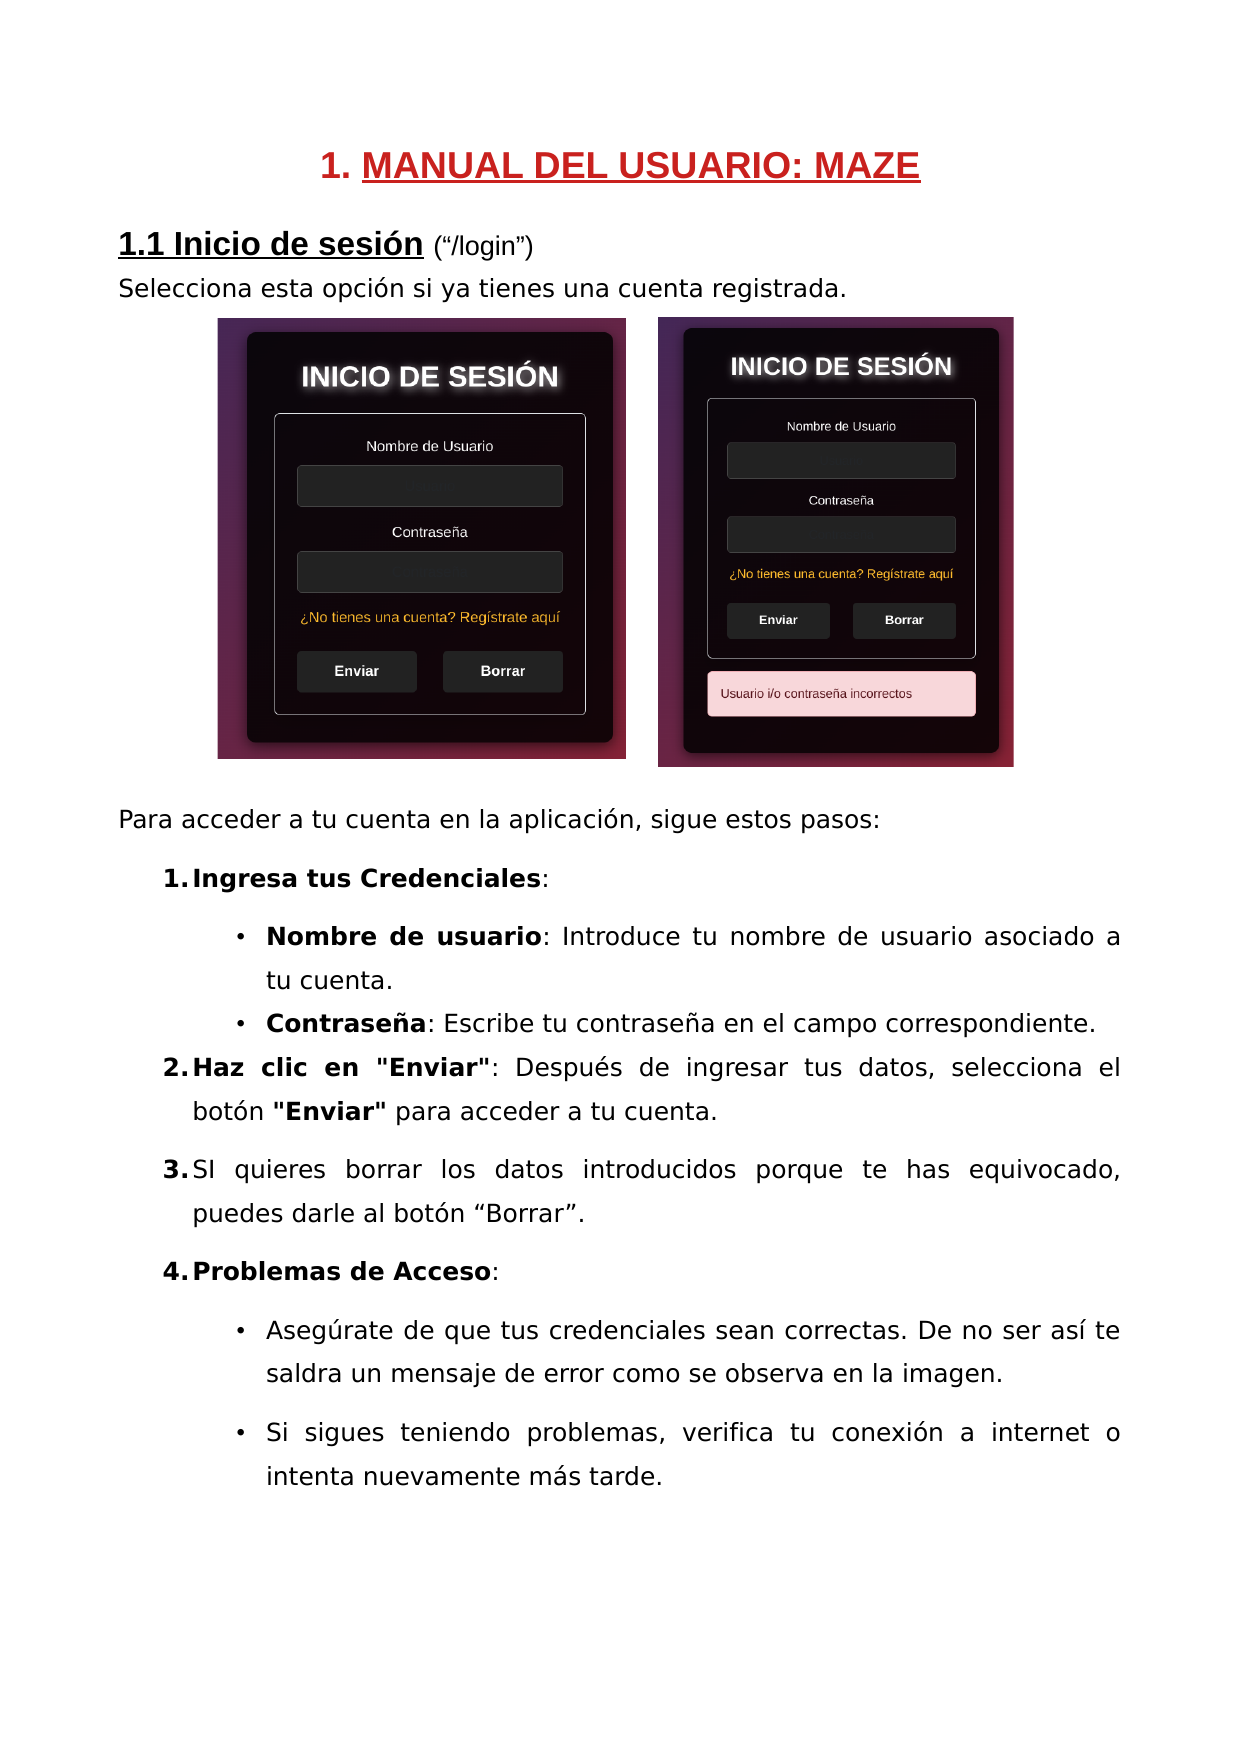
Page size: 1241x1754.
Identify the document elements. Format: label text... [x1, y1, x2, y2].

list Contraseña: Escribe tu contraseña en el campo correspondiente. [236, 1010, 1122, 1039]
list Problemas de Acceso: [162, 1258, 1122, 1287]
list Si sigues teniendo problemas, verifica tu conexión a internet o intenta nuevamente más tarde. [236, 1418, 1122, 1491]
list Nombre de usuario: Introduce tu nombre de usuario asociado a tu cuenta. [236, 922, 1122, 995]
list Asegúrate de que tus credenciales sean correctas. De no ser así te saldra un mensaje de error como se observa en la imagen. [236, 1316, 1122, 1389]
subtitle 1. MANUAL DEL USUARIO: MAZE [118, 143, 1122, 186]
list SI quieres borrar los datos introducidos porque te has equivocado, puedes darle al botón “Borrar”. [162, 1156, 1122, 1228]
subtitle 1.1 Inicio de sesión (“/login”) [118, 224, 1122, 262]
picture [658, 317, 1014, 767]
text Selecciona esta opción si ya tienes una cuenta registrada. [118, 275, 1122, 304]
list Haz clic en "Enviar": Después de ingresar tus datos, selecciona el botón "Enviar" para acceder a tu cuenta. [162, 1053, 1122, 1126]
list Ingresa tus Credenciales: [162, 864, 1122, 893]
text Para acceder a tu cuenta en la aplicación, sigue estos pasos: [118, 806, 1122, 835]
picture [217, 318, 626, 759]
